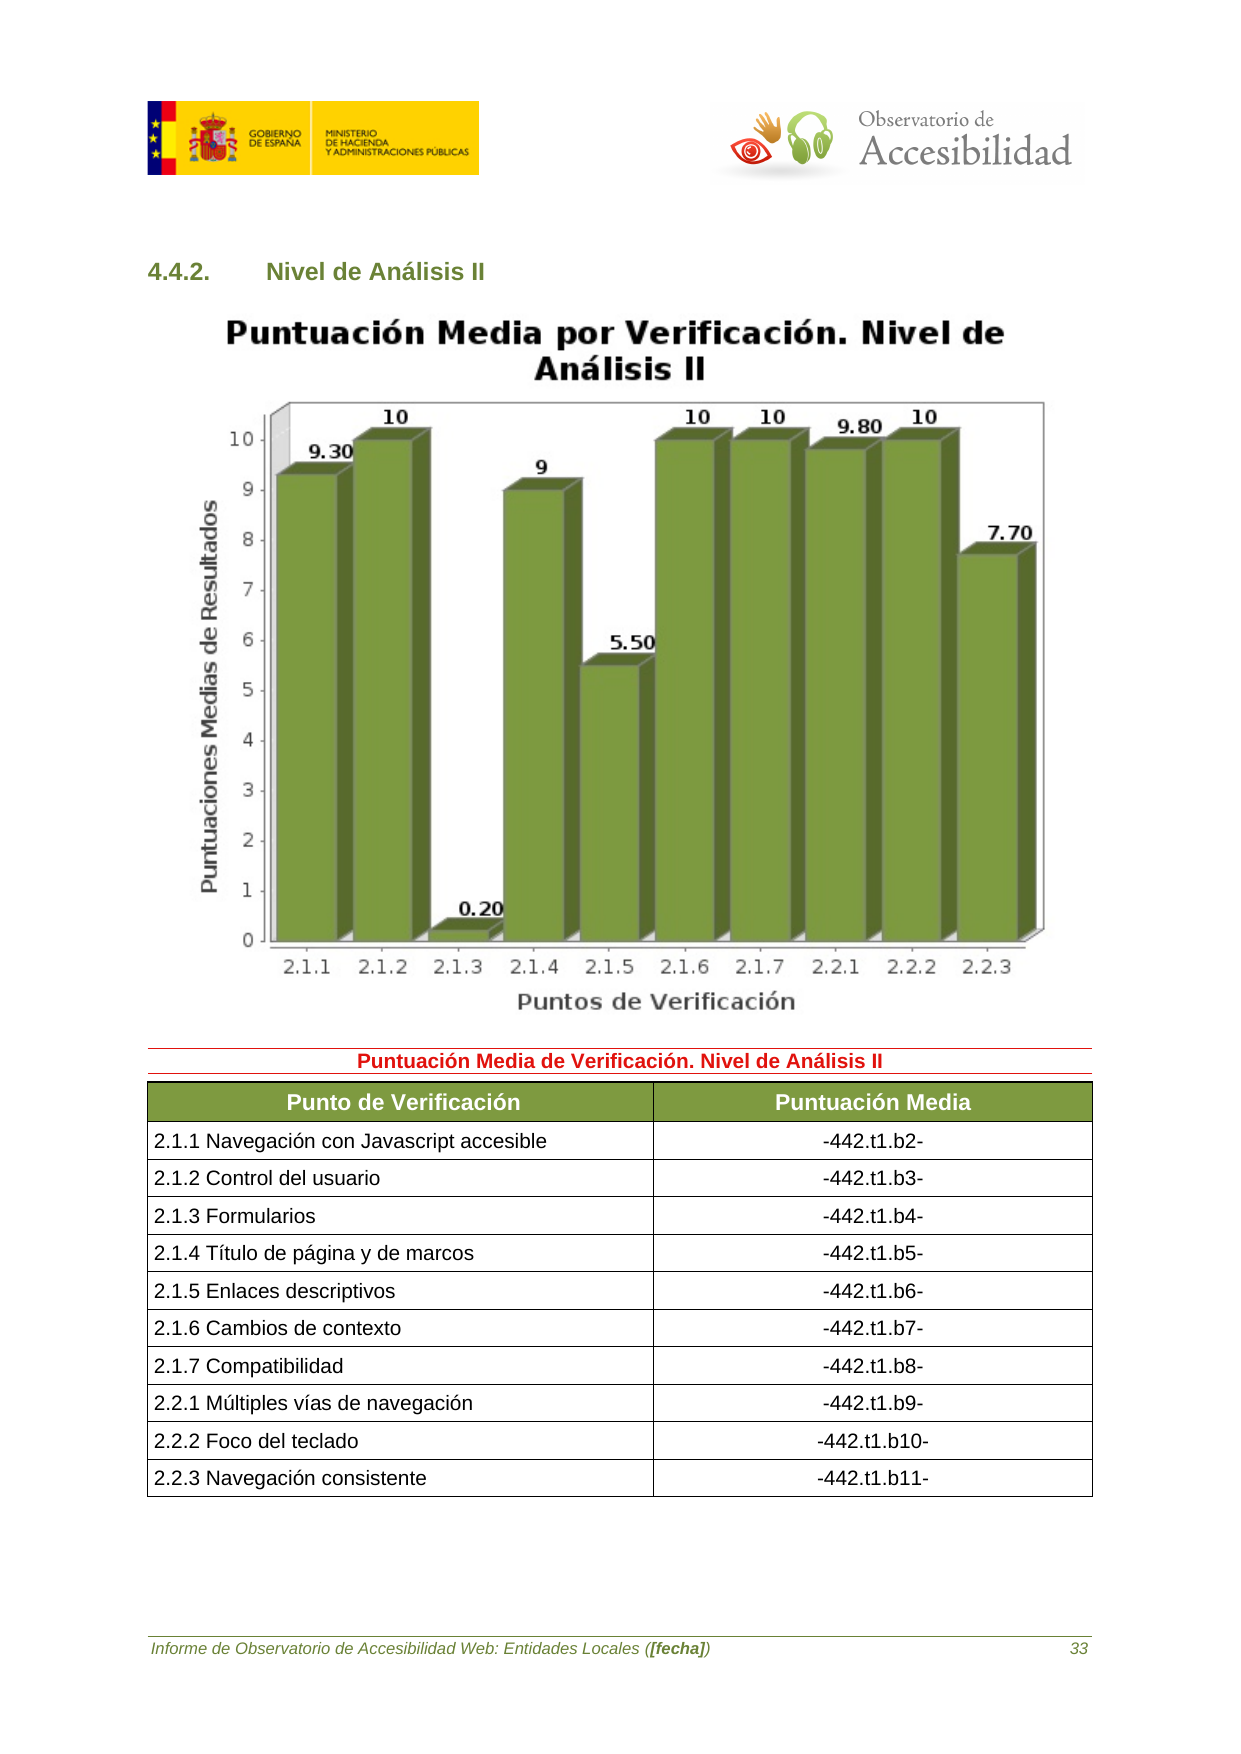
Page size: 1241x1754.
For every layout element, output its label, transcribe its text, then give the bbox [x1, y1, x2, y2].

table_cell -442.t1.b7- [654, 1310, 1092, 1346]
table_header Puntuación Media [654, 1083, 1092, 1121]
table_cell -442.t1.b10- [654, 1422, 1092, 1459]
table_cell -442.t1.b4- [654, 1197, 1092, 1234]
table_cell -442.t1.b11- [654, 1460, 1092, 1496]
subtitle Nivel de Análisis II [148, 257, 1092, 286]
table_cell 2.1.7 Compatibilidad [148, 1347, 653, 1384]
table_cell -442.t1.b6- [654, 1272, 1092, 1309]
table_cell -442.t1.b5- [654, 1235, 1092, 1271]
table_cell 2.1.4 Título de página y de marcos [148, 1235, 653, 1271]
table_cell 2.1.1 Navegación con Javascript accesible [148, 1122, 653, 1159]
table_header Punto de Verificación [148, 1083, 653, 1121]
picture [147, 101, 479, 175]
picture [178, 313, 1062, 1024]
table_cell 2.2.2 Foco del teclado [148, 1422, 653, 1459]
table_cell -442.t1.b8- [654, 1347, 1092, 1384]
table_cell 2.2.1 Múltiples vías de navegación [148, 1385, 653, 1421]
table_cell -442.t1.b9- [654, 1385, 1092, 1421]
table_cell -442.t1.b3- [654, 1160, 1092, 1196]
text Puntuación Media de Verificación. Nivel de Análisis II [148, 1049, 1092, 1073]
table_cell 2.1.2 Control del usuario [148, 1160, 653, 1196]
table_cell 2.2.3 Navegación consistente [148, 1460, 653, 1496]
table_cell -442.t1.b2- [654, 1122, 1092, 1159]
table_cell 2.1.6 Cambios de contexto [148, 1310, 653, 1346]
table_cell 2.1.3 Formularios [148, 1197, 653, 1234]
table_cell 2.1.5 Enlaces descriptivos [148, 1272, 653, 1309]
picture [710, 102, 1086, 185]
